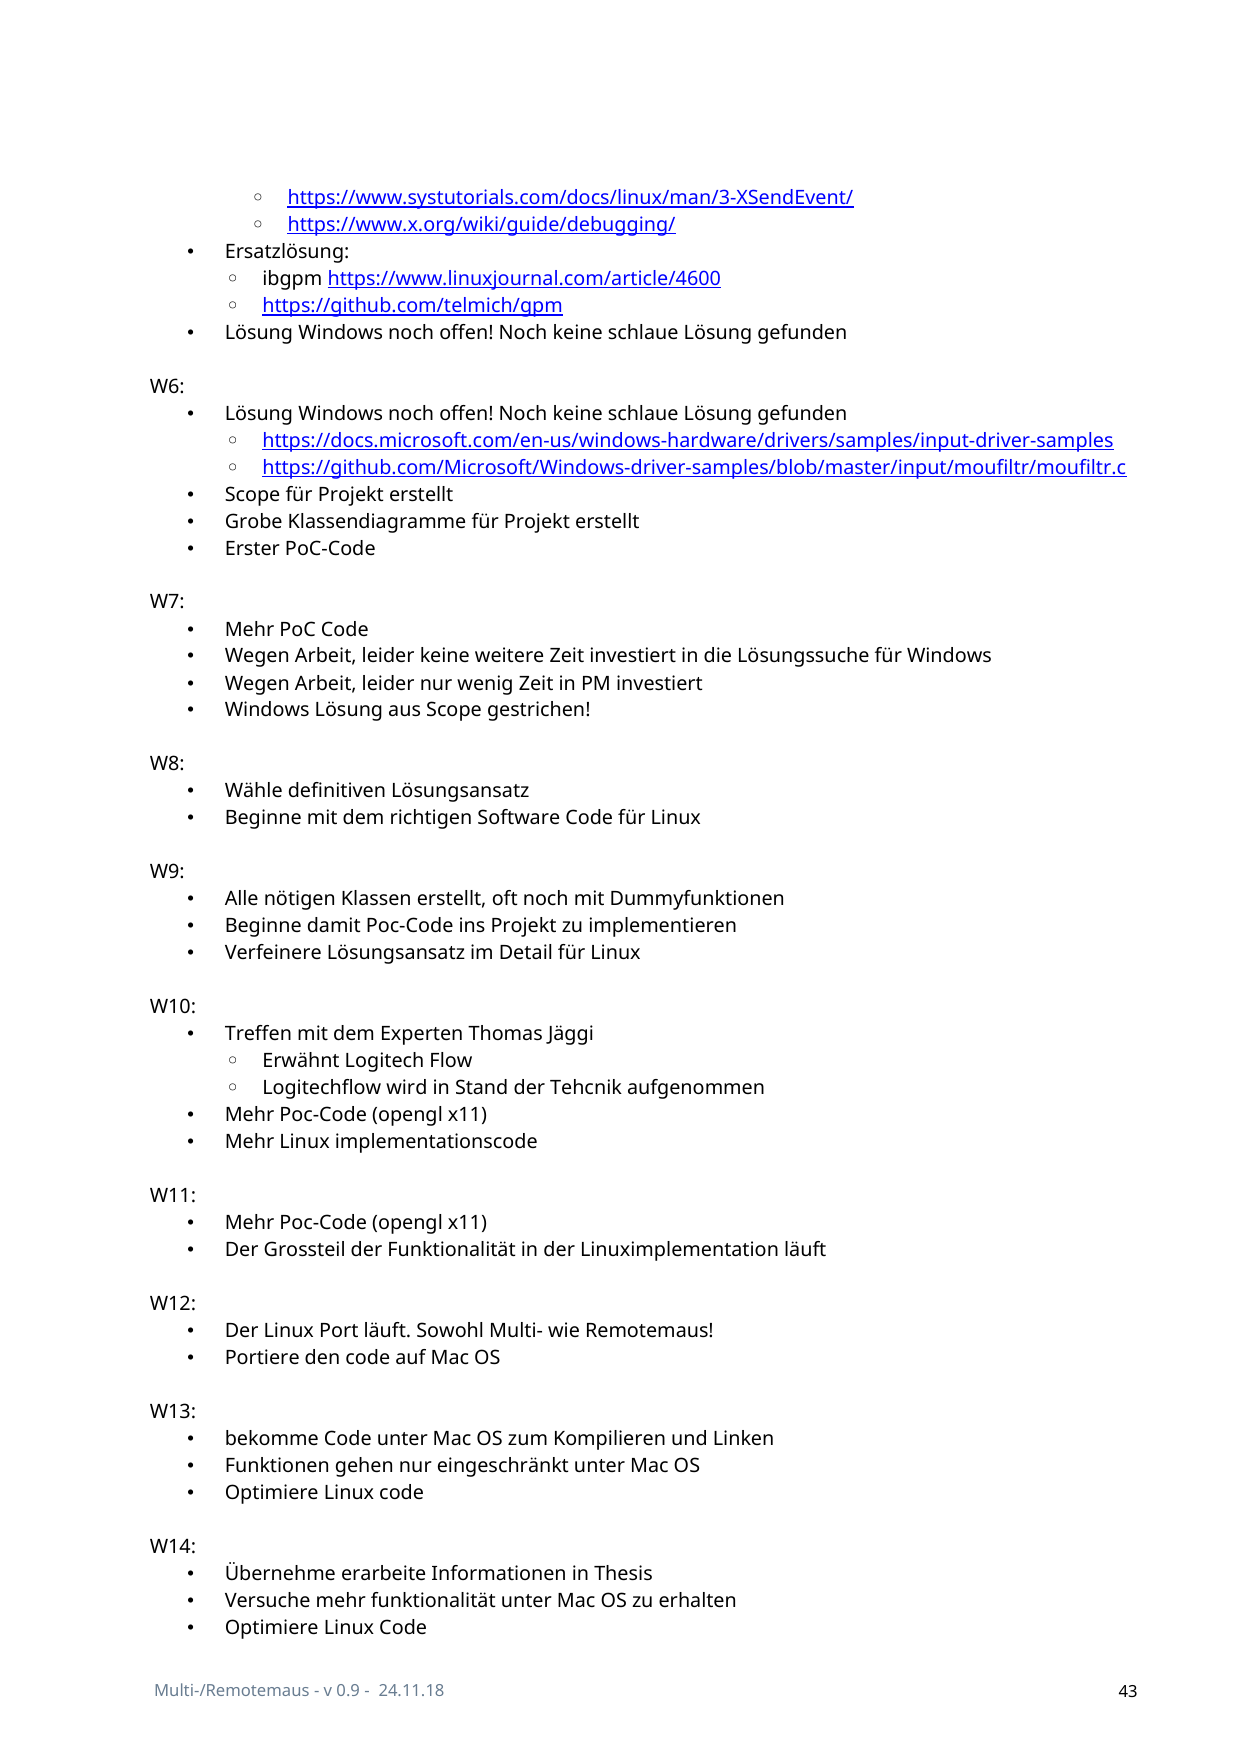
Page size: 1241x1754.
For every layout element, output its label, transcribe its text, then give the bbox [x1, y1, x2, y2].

list Scope für Projekt erstellt [187, 480, 1136, 507]
text W12: [149, 1289, 1136, 1316]
list ibgpm https://www.linuxjournal.com/article/4600 [224, 264, 1136, 291]
text W10: [149, 992, 1136, 1019]
list Funktionen gehen nur eingeschränkt unter Mac OS [187, 1451, 1136, 1478]
text W6: [149, 372, 1136, 399]
list Windows Lösung aus Scope gestrichen! [187, 696, 1136, 723]
list Übernehme erarbeite Informationen in Thesis [187, 1559, 1136, 1586]
list Der Grossteil der Funktionalität in der Linuximplementation läuft [187, 1235, 1136, 1262]
list Logitechflow wird in Stand der Tehcnik aufgenommen [224, 1073, 1136, 1100]
list Mehr Linux implementationscode [187, 1127, 1136, 1154]
list https://github.com/Microsoft/Windows-driver-samples/blob/master/input/moufiltr/moufiltr.c [224, 453, 1136, 480]
list https://www.x.org/wiki/guide/debugging/ [250, 210, 1136, 237]
list Beginne mit dem richtigen Software Code für Linux [187, 804, 1136, 831]
list Alle nötigen Klassen erstellt, oft noch mit Dummyfunktionen [187, 884, 1136, 912]
list https://docs.microsoft.com/en-us/windows-hardware/drivers/samples/input-driver-samples [224, 426, 1136, 453]
list Portiere den code auf Mac OS [187, 1343, 1136, 1370]
list Erwähnt Logitech Flow [224, 1046, 1136, 1073]
list Optimiere Linux Code [187, 1613, 1136, 1640]
text W13: [149, 1397, 1136, 1424]
list Optimiere Linux code [187, 1478, 1136, 1505]
list Der Linux Port läuft. Sowohl Multi- wie Remotemaus! [187, 1316, 1136, 1343]
text W7: [149, 588, 1136, 615]
list Lösung Windows noch offen! Noch keine schlaue Lösung gefunden [187, 399, 1136, 426]
list Beginne damit Poc-Code ins Projekt zu implementieren [187, 912, 1136, 938]
text W8: [149, 750, 1136, 777]
list Mehr PoC Code [187, 615, 1136, 642]
text W9: [149, 858, 1136, 884]
list Treffen mit dem Experten Thomas Jäggi [187, 1019, 1136, 1046]
list Mehr Poc-Code (opengl x11) [187, 1208, 1136, 1235]
list Wähle definitiven Lösungsansatz [187, 777, 1136, 804]
list Verfeinere Lösungsansatz im Detail für Linux [187, 938, 1136, 966]
list https://www.systutorials.com/docs/linux/man/3-XSendEvent/ [250, 183, 1136, 210]
list Grobe Klassendiagramme für Projekt erstellt [187, 507, 1136, 534]
list Mehr Poc-Code (opengl x11) [187, 1100, 1136, 1127]
list https://github.com/telmich/gpm [224, 291, 1136, 318]
list bekomme Code unter Mac OS zum Kompilieren und Linken [187, 1424, 1136, 1451]
list Ersatzlösung: [187, 237, 1136, 264]
list Wegen Arbeit, leider keine weitere Zeit investiert in die Lösungssuche für Windows [187, 642, 1136, 669]
list Erster PoC-Code [187, 534, 1136, 561]
list Wegen Arbeit, leider nur wenig Zeit in PM investiert [187, 669, 1136, 696]
list Versuche mehr funktionalität unter Mac OS zu erhalten [187, 1586, 1136, 1613]
text W11: [149, 1181, 1136, 1208]
list Lösung Windows noch offen! Noch keine schlaue Lösung gefunden [187, 318, 1136, 345]
text W14: [149, 1532, 1136, 1559]
